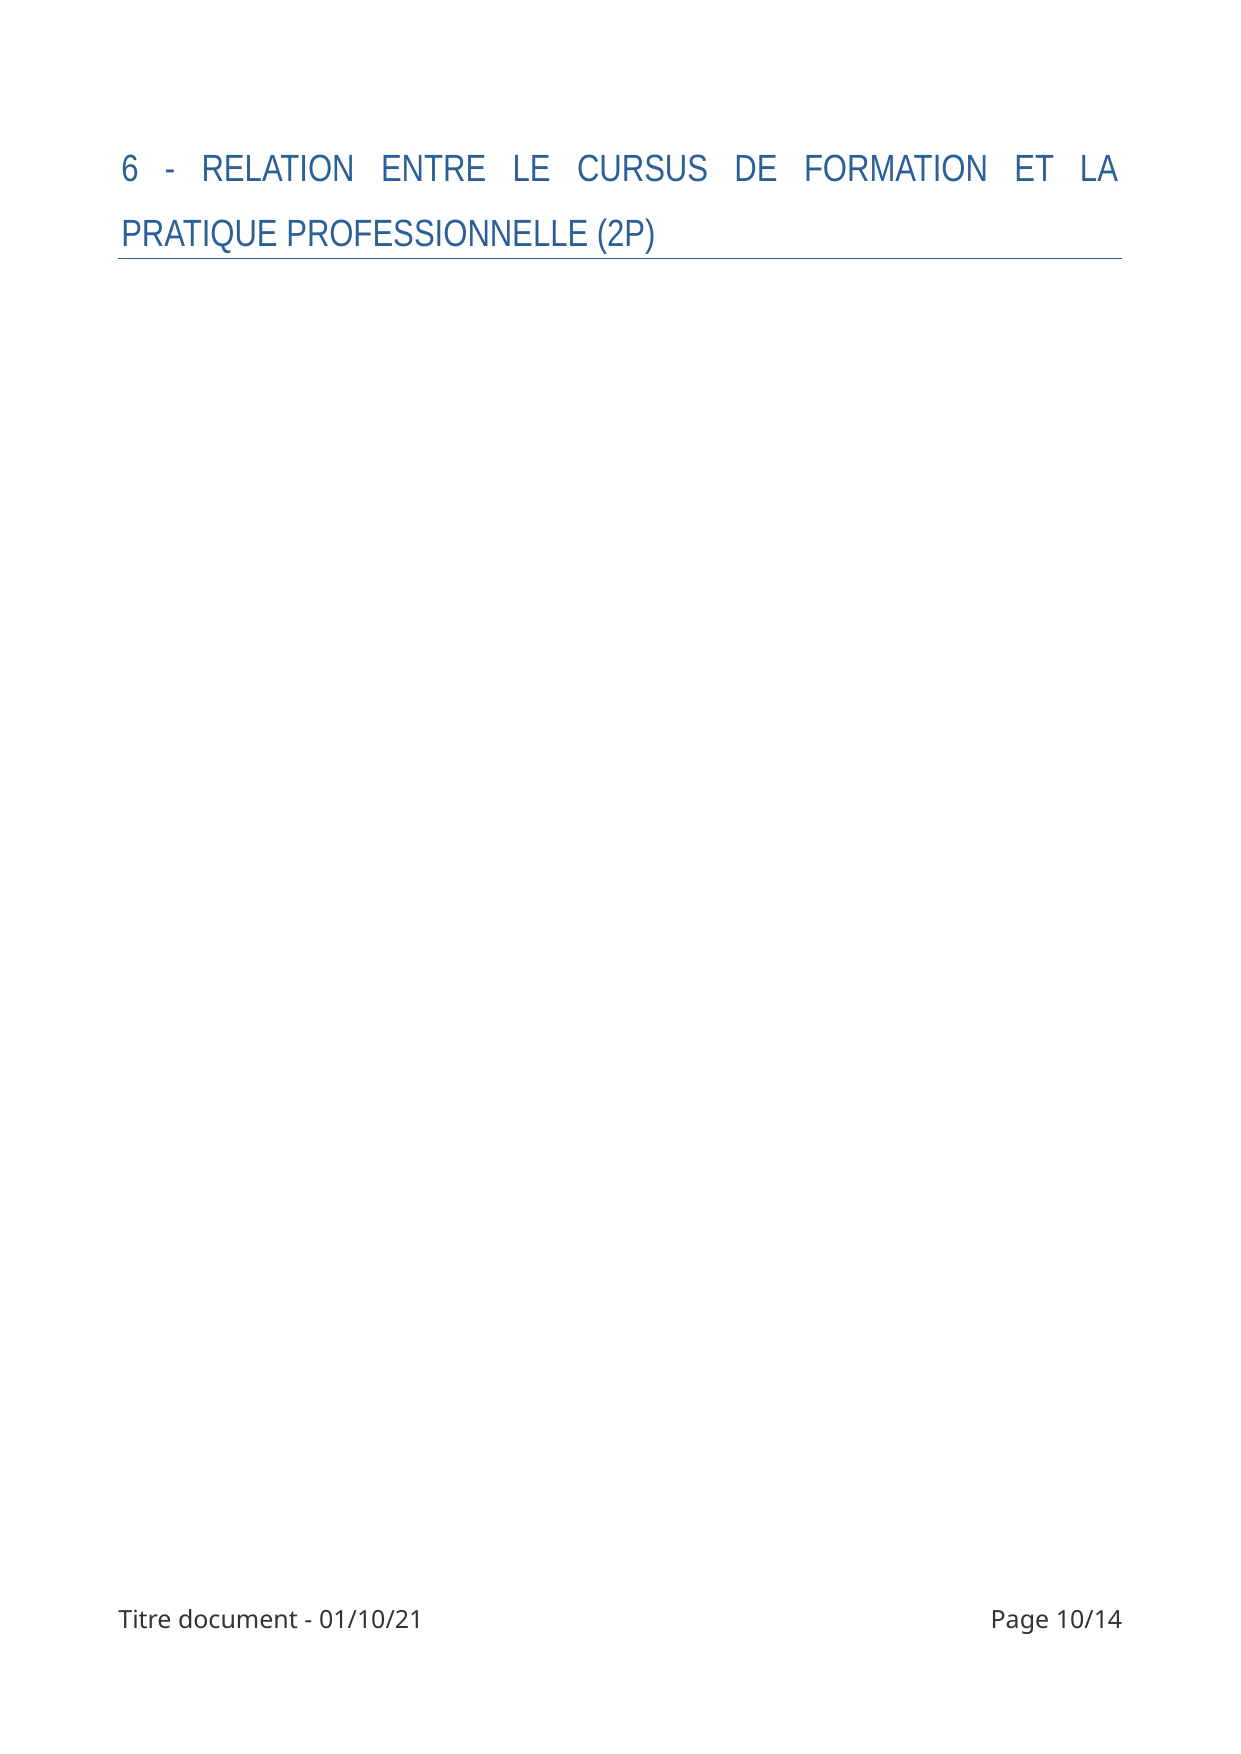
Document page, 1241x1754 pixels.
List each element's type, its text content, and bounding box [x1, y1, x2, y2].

subtitle 6 - Relation entre le cursus de formation et la pratique professionnelle (2p) [118, 143, 1122, 258]
